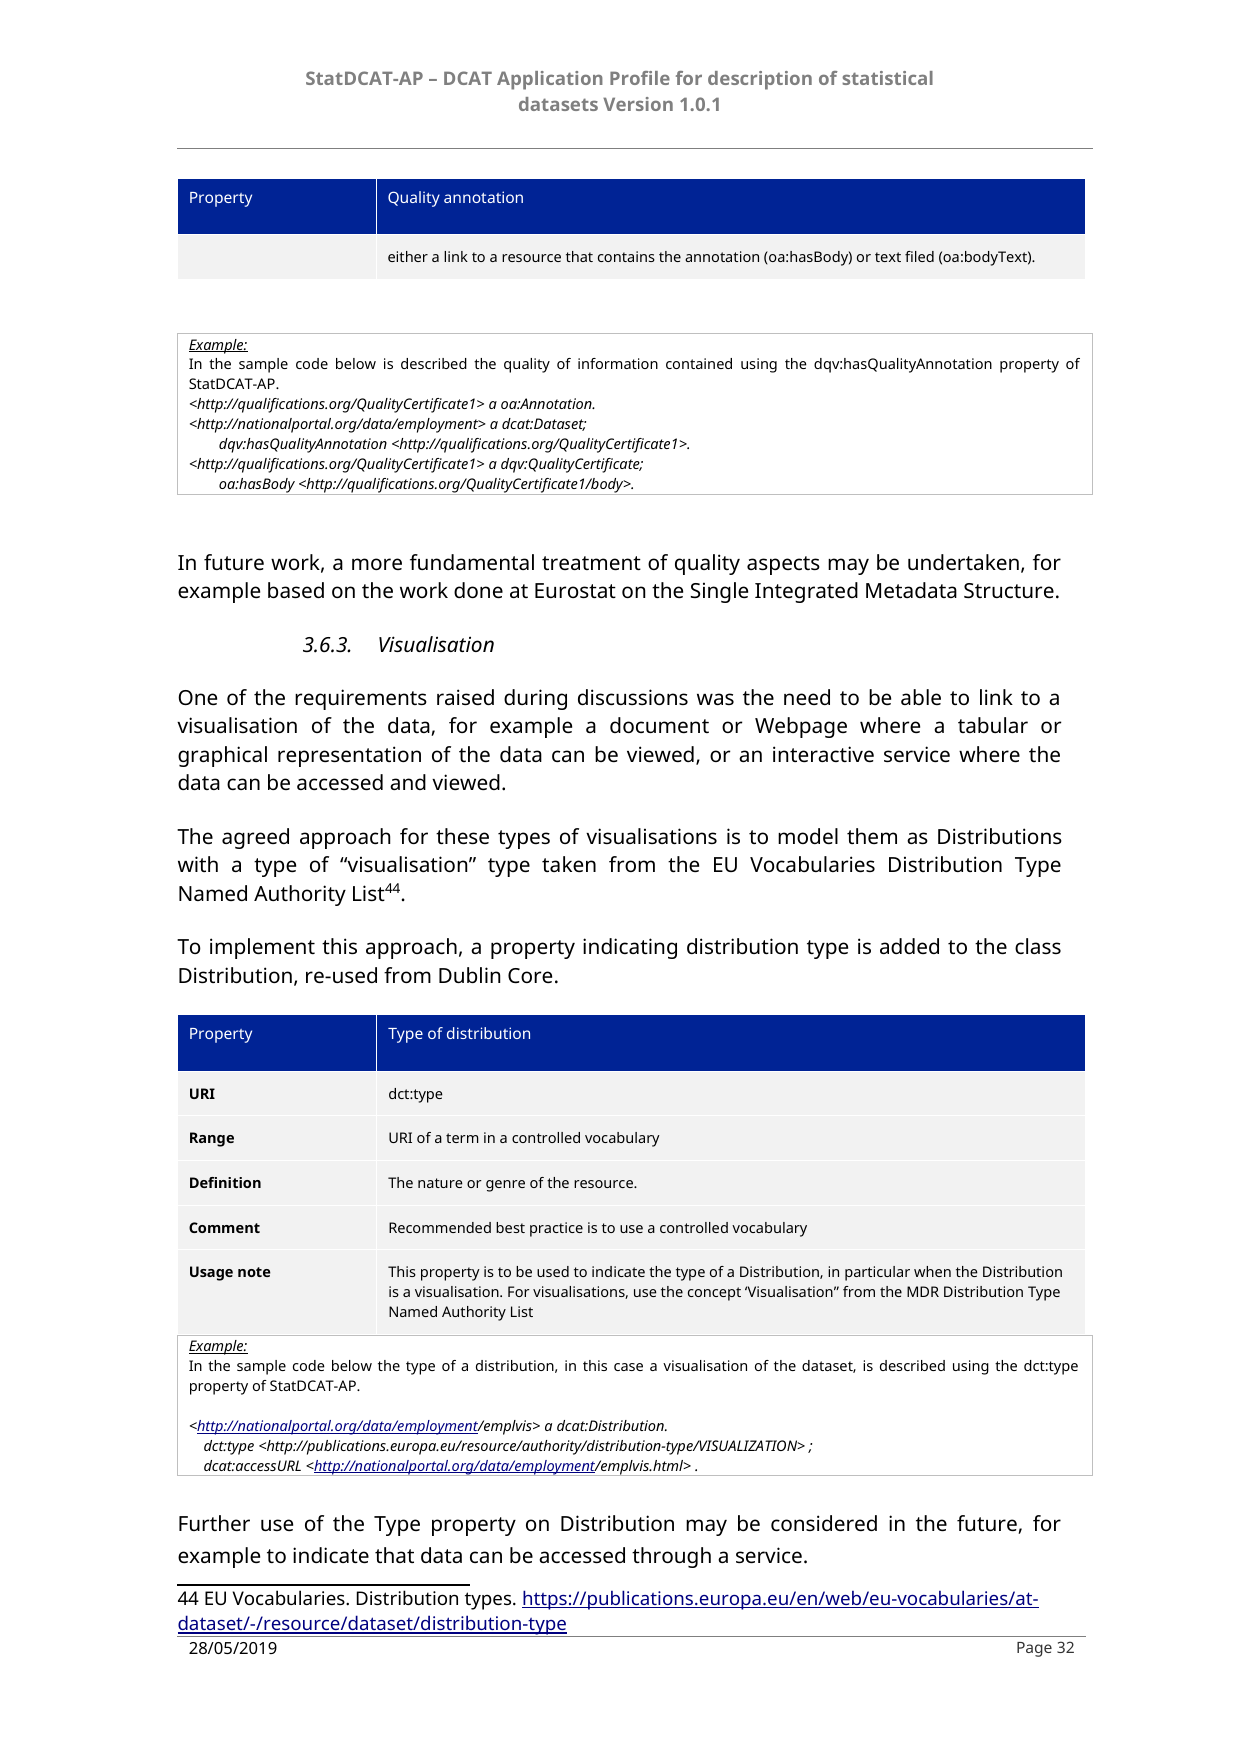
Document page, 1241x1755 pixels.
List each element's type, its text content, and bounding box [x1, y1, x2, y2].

table_cell dct:type [377, 1072, 1085, 1115]
text EU Vocabularies. Distribution types. https://publications.europa.eu/en/web/eu-vocabularies/at-dataset/-/resource/dataset/distribution-type [177, 1585, 1063, 1636]
text In future work, a more fundamental treatment of quality aspects may be undertaken, for example based on the work done at Eurostat on the Single Integrated Metadata Structure. [177, 548, 1063, 605]
table_header Type of distribution [377, 1015, 1085, 1071]
table_header Quality annotation [377, 179, 1085, 234]
table_cell The nature or genre of the resource. [377, 1161, 1085, 1205]
text Further use of the Type property on Distribution may be considered in the future, for example to indicate that data can be accessed through a service. [177, 1509, 1063, 1570]
table_header Property [178, 179, 376, 234]
table_cell Comment [178, 1206, 376, 1249]
table_cell [178, 235, 376, 279]
table_cell This property is to be used to indicate the type of a Distribution, in particular when the Distribution is a visualisation. For visualisations, use the concept ‘Visualisation” from the MDR Distribution Type Named Authority List [377, 1250, 1085, 1334]
table_header Example: In the sample code below the type of a distribution, in this case a visualisation of the dataset, is described using the dct:type property of StatDCAT-AP. <http://nationalportal.org/data/employment/emplvis> a dcat:Distribution. dct:type <http://publications.europa.eu/resource/authority/distribution-type/VISUALIZATION> ; dcat:accessURL <http://nationalportal.org/data/employment/emplvis.html> . [178, 1336, 1092, 1475]
table_header Property [178, 1015, 376, 1071]
table_cell URI [178, 1072, 376, 1115]
table_cell URI of a term in a controlled vocabulary [377, 1116, 1085, 1160]
table_cell Usage note [178, 1250, 376, 1334]
table_cell Range [178, 1116, 376, 1160]
text The agreed approach for these types of visualisations is to model them as Distributions with a type of “visualisation” type taken from the EU Vocabularies Distribution Type Named Authority List. [177, 822, 1063, 907]
table_header Example: In the sample code below is described the quality of information contained using the dqv:hasQualityAnnotation property of StatDCAT-AP. <http://qualifications.org/QualityCertificate1> a oa:Annotation. <http://nationalportal.org/data/employment> a dcat:Dataset; dqv:hasQualityAnnotation <http://qualifications.org/QualityCertificate1>. <http://qualifications.org/QualityCertificate1> a dqv:QualityCertificate; oa:hasBody <http://qualifications.org/QualityCertificate1/body>. [178, 334, 1092, 493]
text To implement this approach, a property indicating distribution type is added to the class Distribution, re-used from Dublin Core. [177, 932, 1063, 989]
text One of the requirements raised during discussions was the need to be able to link to a visualisation of the data, for example a document or Webpage where a tabular or graphical representation of the data can be viewed, or an interactive service where the data can be accessed and viewed. [177, 683, 1063, 797]
table_cell Definition [178, 1161, 376, 1205]
table_cell Recommended best practice is to use a controlled vocabulary [377, 1206, 1085, 1249]
table_cell either a link to a resource that contains the annotation (oa:hasBody) or text filed (oa:bodyText). [377, 235, 1085, 279]
subtitle Visualisation [302, 630, 1063, 658]
